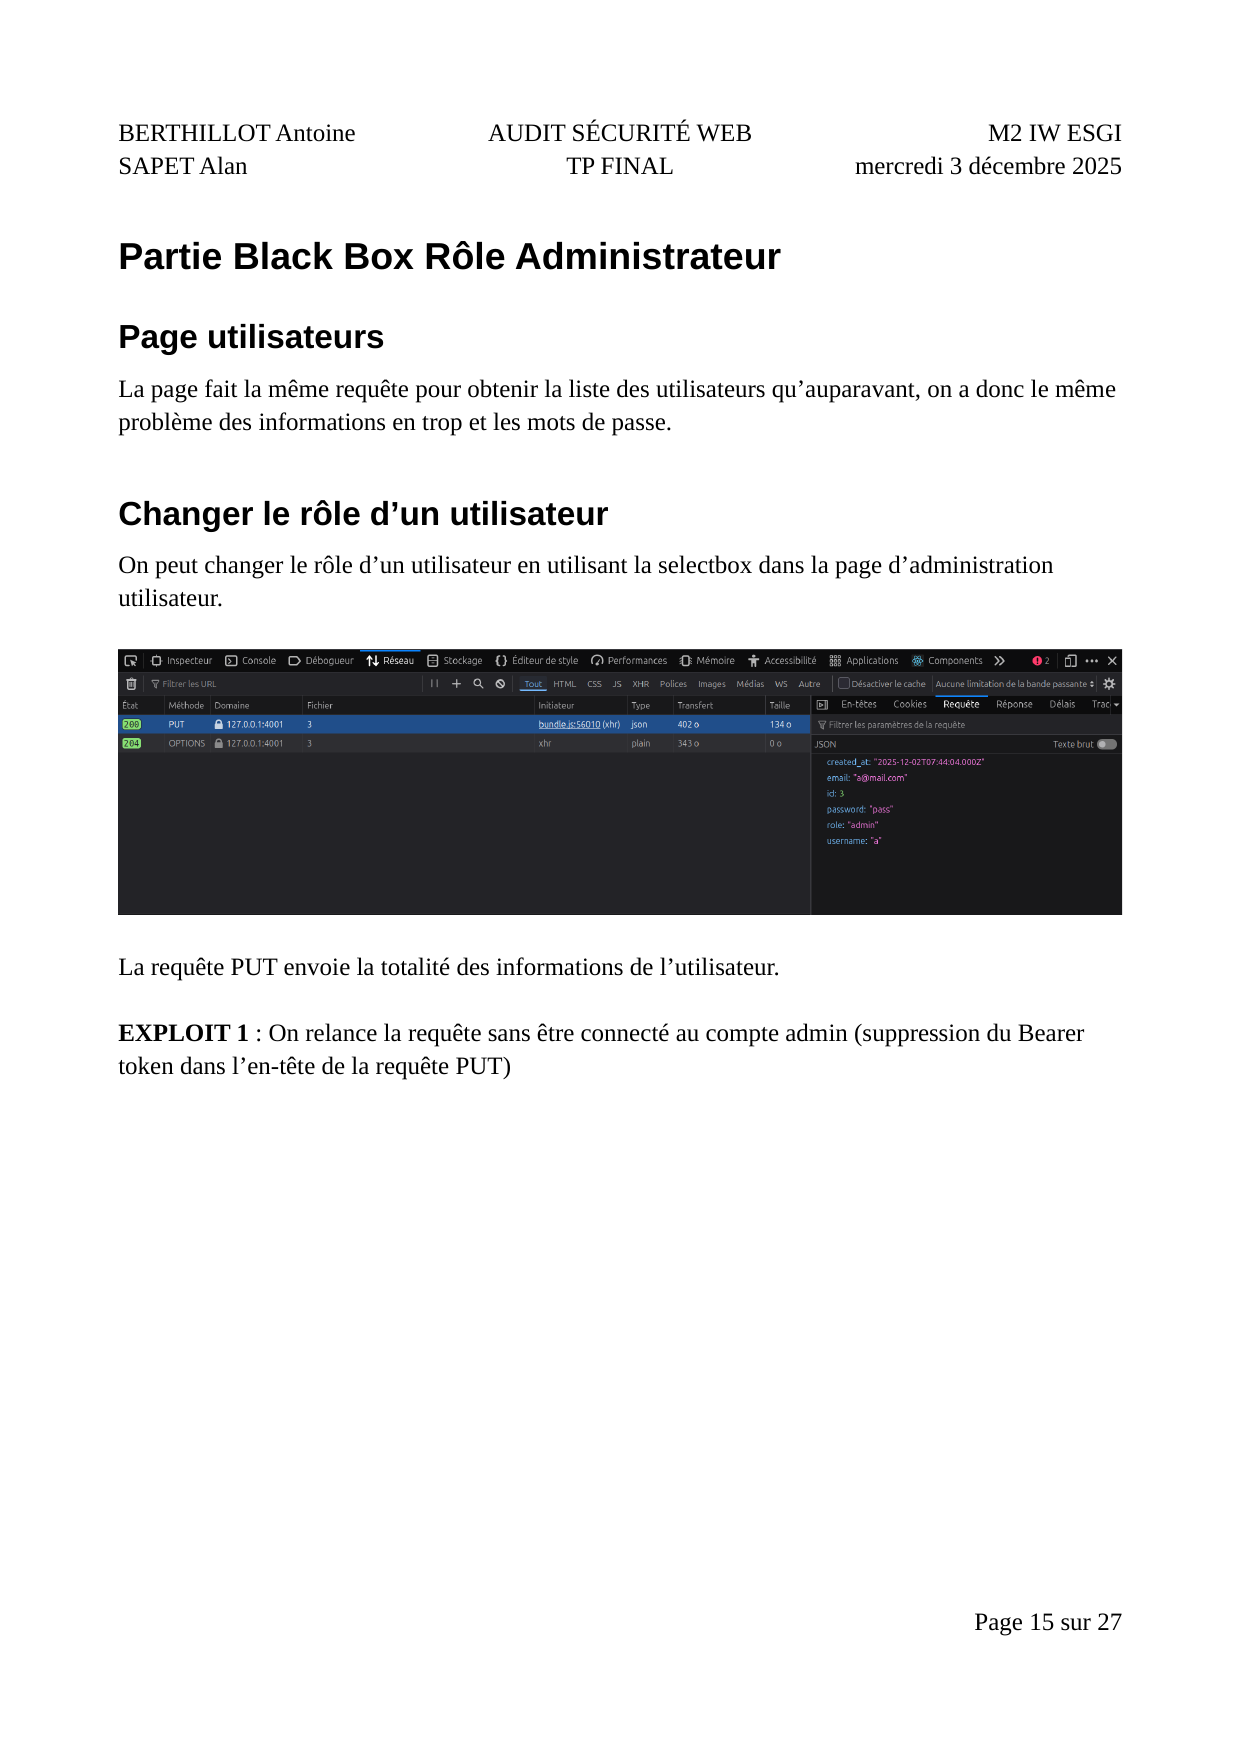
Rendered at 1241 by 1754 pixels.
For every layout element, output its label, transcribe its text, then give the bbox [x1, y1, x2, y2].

picture [118, 649, 1123, 915]
text EXPLOIT 1 : On relance la requête sans être connecté au compte admin (suppression du Bearer token dans l’en-tête de la requête PUT) [118, 1018, 1122, 1080]
text On peut changer le rôle d’un utilisateur en utilisant la selectbox dans la page d’administration utilisateur. [118, 551, 1122, 612]
text La requête PUT envoie la totalité des informations de l’utilisateur. [118, 952, 1122, 981]
subtitle Page utilisateurs [118, 317, 1122, 356]
subtitle Partie Black Box Rôle Administrateur [118, 234, 1122, 277]
subtitle Changer le rôle d’un utilisateur [118, 494, 1122, 532]
text La page fait la même requête pour obtenir la liste des utilisateurs qu’auparavant, on a donc le même problème des informations en trop et les mots de passe. [118, 374, 1122, 436]
